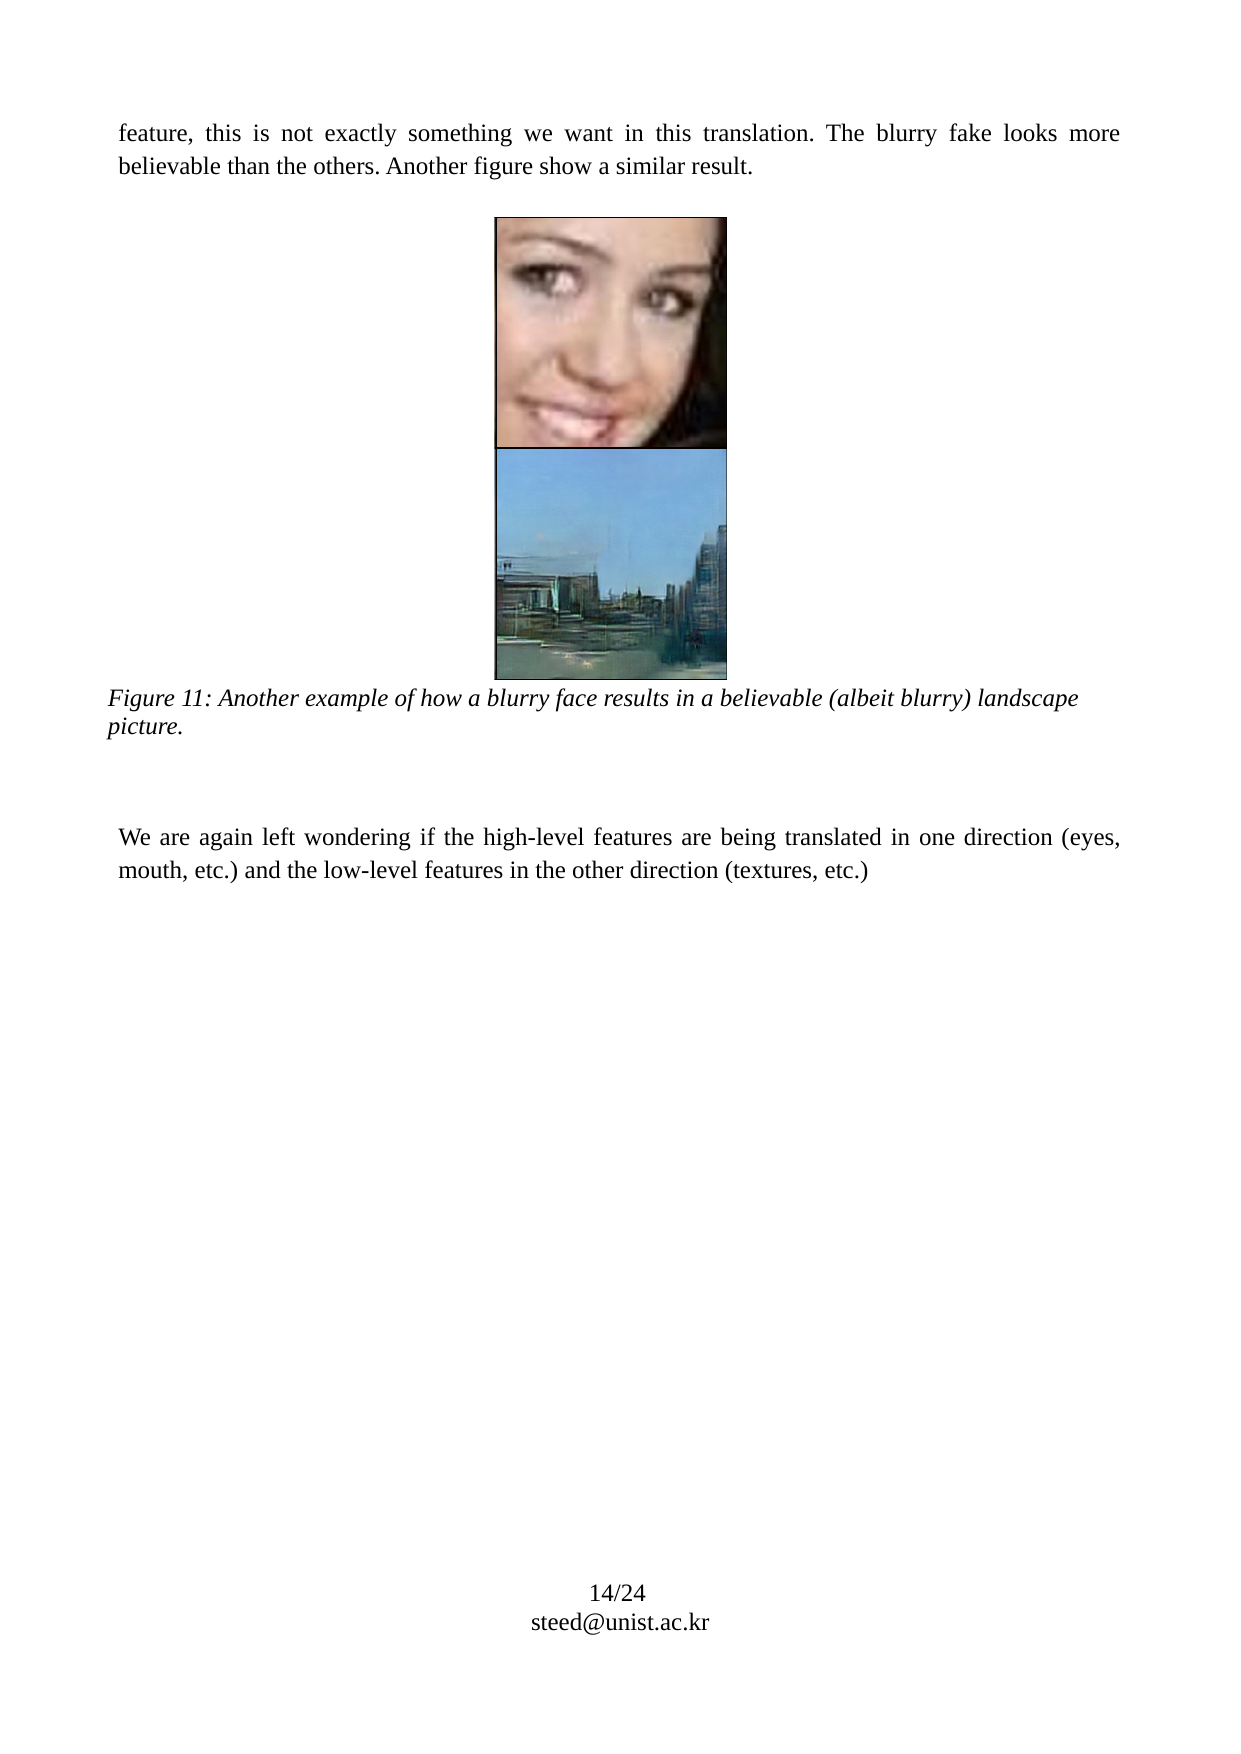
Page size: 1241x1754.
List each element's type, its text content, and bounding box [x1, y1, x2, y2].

text We are again left wondering if the high-level features are being translated in one direction (eyes, mouth, etc.) and the low-level features in the other direction (textures, etc.) [118, 822, 1122, 884]
text Figure 11: Another example of how a blurry face results in a believable (albeit blurry) landscape picture. [108, 230, 1114, 740]
text feature, this is not exactly something we want in this translation. The blurry fake looks more believable than the others. Another figure show a similar result. [118, 118, 1122, 180]
